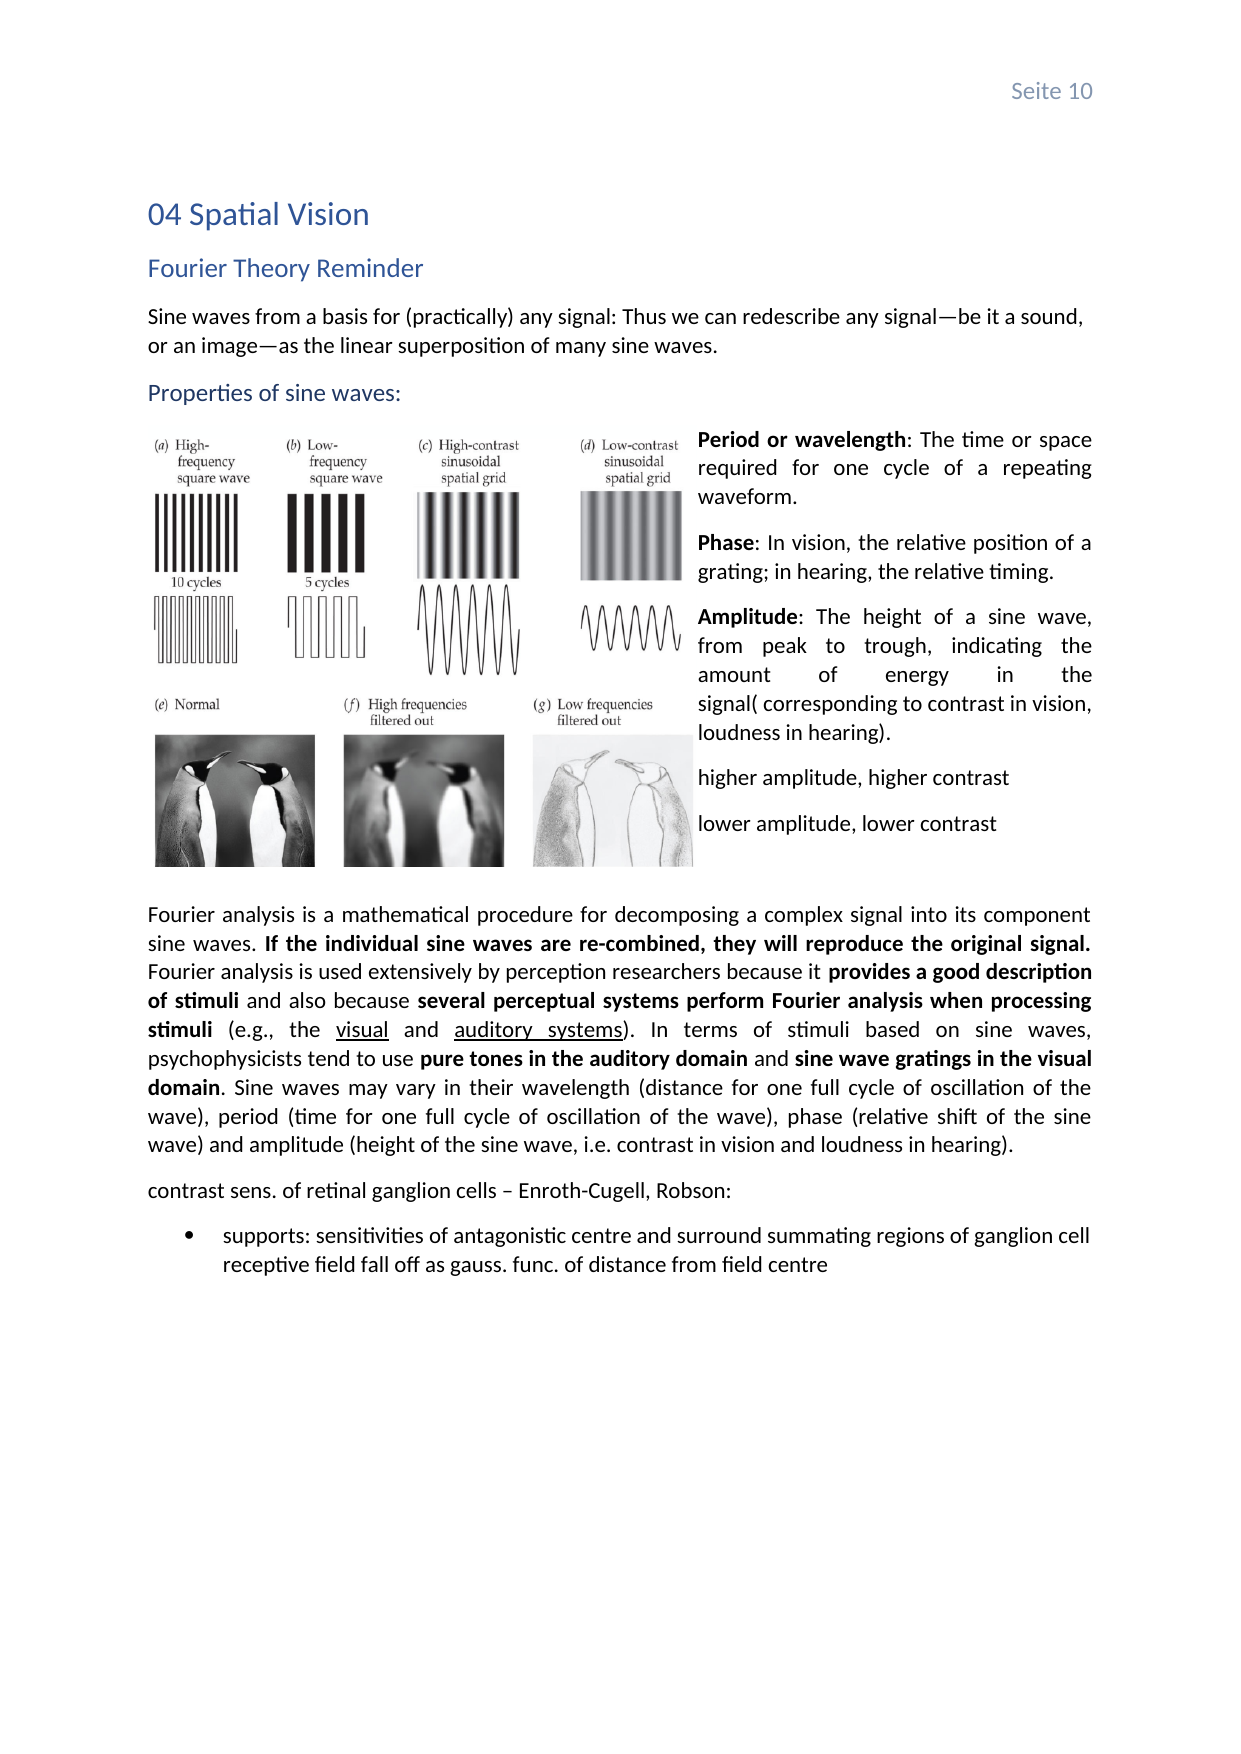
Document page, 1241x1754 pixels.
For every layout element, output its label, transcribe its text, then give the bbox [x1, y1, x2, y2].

subtitle Fourier Theory Reminder [148, 252, 1093, 285]
text Fourier analysis is a mathematical procedure for decomposing a complex signal into its component sine waves. If the individual sine waves are re-combined, they will reproduce the original signal. Fourier analysis is used extensively by perception researchers because it provides a good description of stimuli and also because several perceptual systems perform Fourier analysis when processing stimuli (e.g., the visual and auditory systems). In terms of stimuli based on sine waves, psychophysicists tend to use pure tones in the auditory domain and sine wave gratings in the visual domain. Sine waves may vary in their wavelength (distance for one full cycle of oscillation of the wave), period (time for one full cycle of oscillation of the wave), phase (relative shift of the sine wave) and amplitude (height of the sine wave, i.e. contrast in vision and loudness in hearing). [148, 900, 1093, 1159]
text Amplitude: The height of a sine wave, from peak to trough, indicating the amount of energy in the signal( corresponding to contrast in vision, loudness in hearing). [698, 602, 1093, 746]
subtitle Properties of sine waves: [148, 377, 1093, 407]
text Sine waves from a basis for (practically) any signal: Thus we can redescribe any signal—be it a sound, or an image—as the linear superposition of many sine waves. [148, 302, 1093, 359]
text Phase: In vision, the relative position of a grating; in hearing, the relative timing. [698, 528, 1093, 585]
text lower amplitude, lower contrast [698, 809, 1093, 837]
text contrast sens. of retinal ganglion cells – Enroth-Cugell, Robson: [148, 1176, 1093, 1204]
subtitle 04 Spatial Vision [148, 193, 1093, 234]
list supports: sensitivities of antagonistic centre and surround summating regions of ganglion cell receptive field fall off as gauss. func. of distance from field centre [185, 1222, 1093, 1278]
text higher amplitude, higher contrast [698, 763, 1093, 791]
text Period or wavelength: The time or space required for one cycle of a repeating waveform. [698, 425, 1093, 510]
